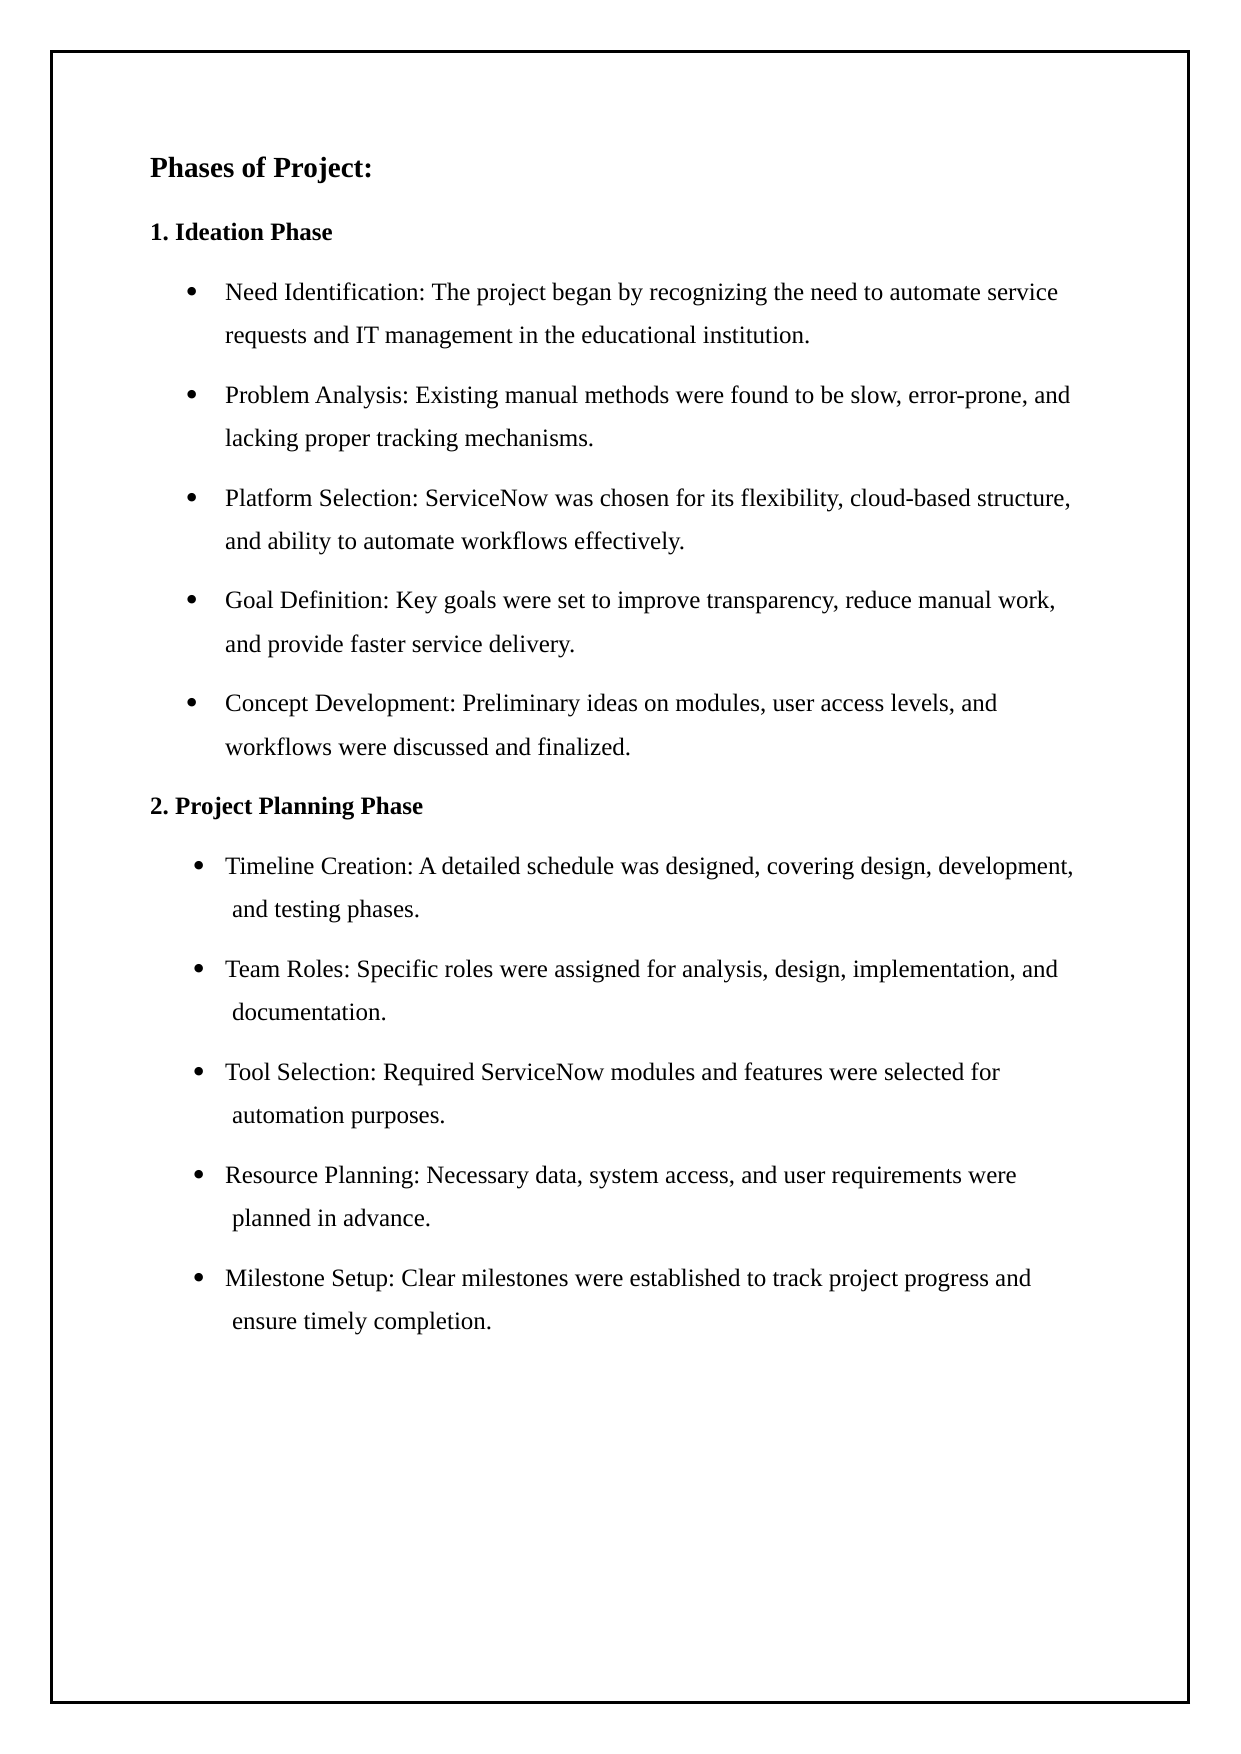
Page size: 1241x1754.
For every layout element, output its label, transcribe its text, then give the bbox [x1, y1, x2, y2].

text Phases of Project: [150, 150, 1090, 183]
list Milestone Setup: Clear milestones were established to track project progress and ensure timely completion. [194, 1263, 1090, 1335]
list Resource Planning: Necessary data, system access, and user requirements were planned in advance. [194, 1160, 1090, 1232]
list Problem Analysis: Existing manual methods were found to be slow, error-prone, and lacking proper tracking mechanisms. [187, 380, 1090, 452]
list Need Identification: The project began by recognizing the need to automate service requests and IT management in the educational institution. [187, 277, 1090, 349]
list Concept Development: Preliminary ideas on modules, user access levels, and workflows were discussed and finalized. [187, 688, 1090, 760]
list Platform Selection: ServiceNow was chosen for its flexibility, cloud-based structure, and ability to automate workflows effectively. [187, 483, 1090, 554]
list Tool Selection: Required ServiceNow modules and features were selected for automation purposes. [194, 1057, 1090, 1129]
text 1. Ideation Phase [150, 217, 1090, 246]
list Goal Definition: Key goals were set to improve transparency, reduce manual work, and provide faster service delivery. [187, 586, 1090, 657]
list Team Roles: Specific roles were assigned for analysis, design, implementation, and documentation. [194, 954, 1090, 1026]
list Timeline Creation: A detailed schedule was designed, covering design, development, and testing phases. [194, 851, 1090, 923]
text 2. Project Planning Phase [150, 791, 1090, 820]
